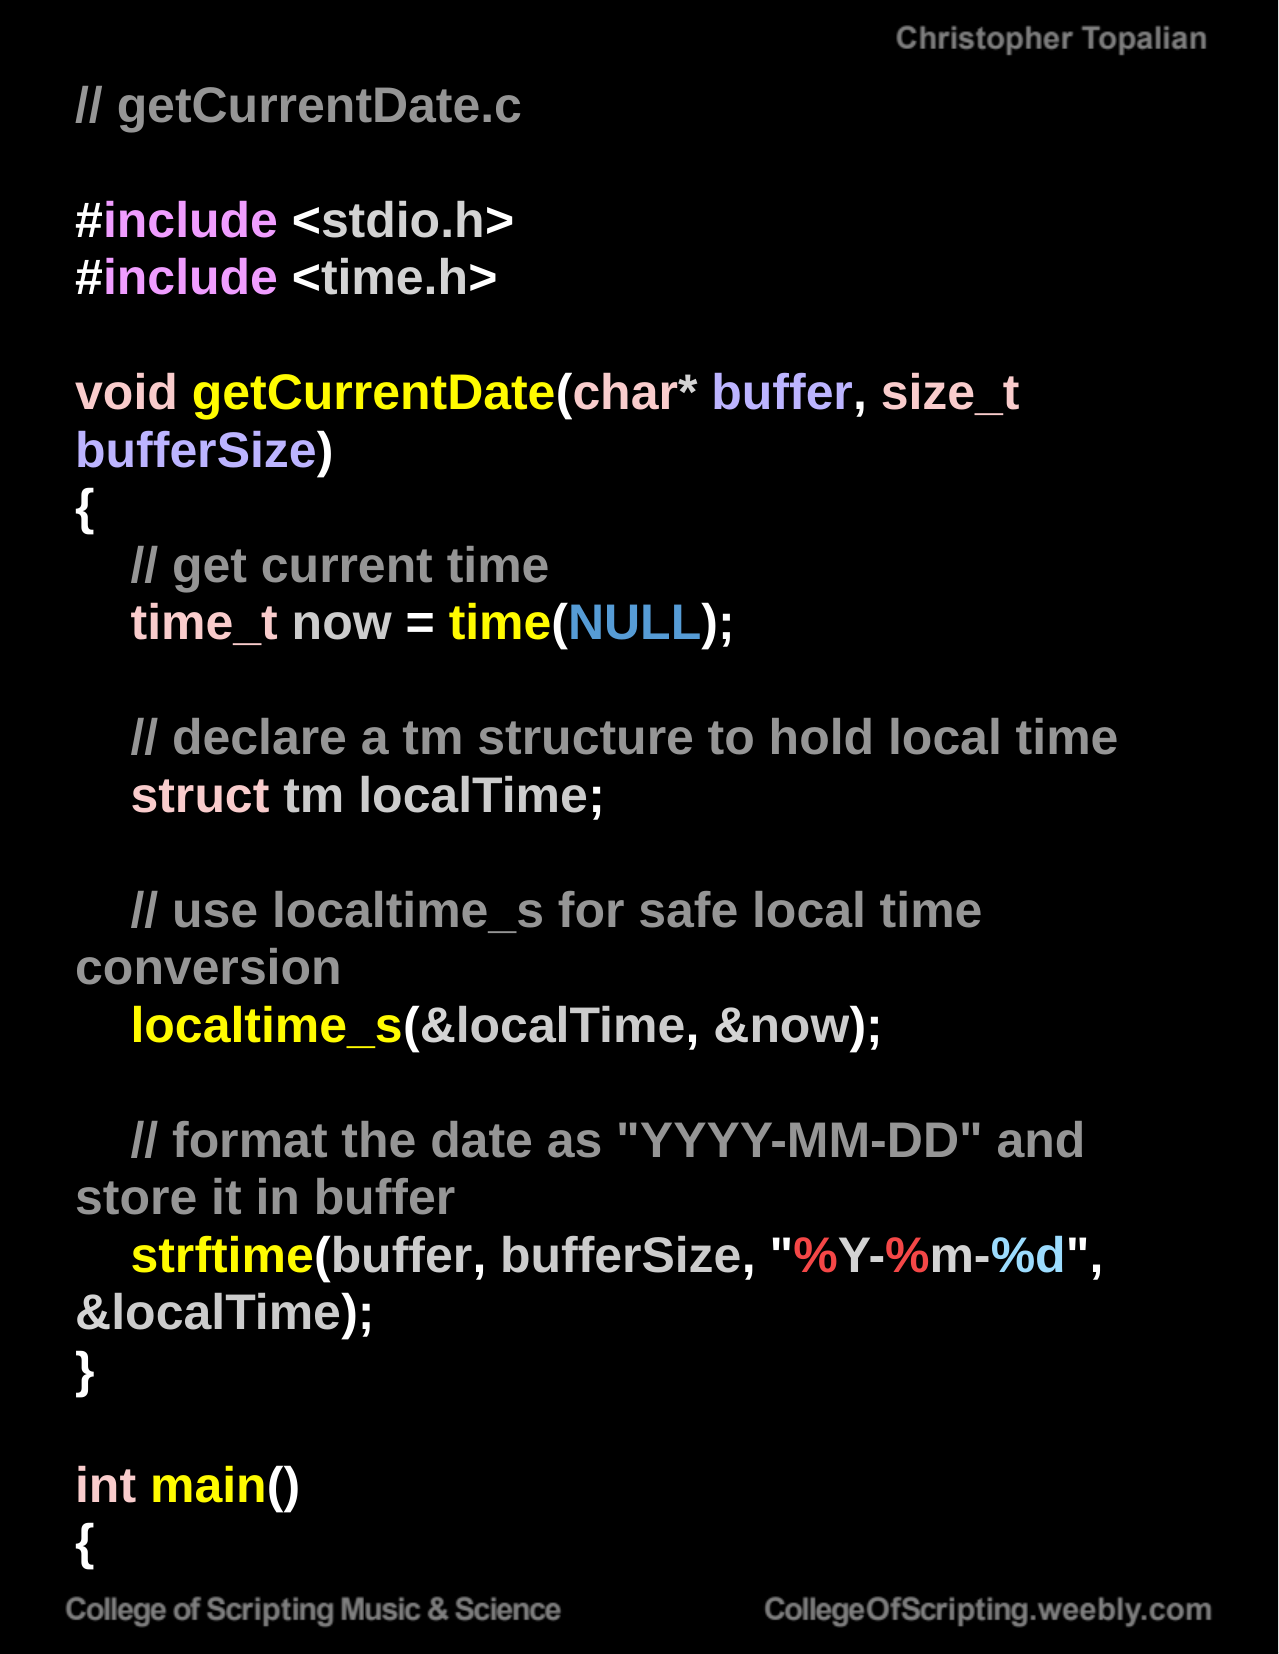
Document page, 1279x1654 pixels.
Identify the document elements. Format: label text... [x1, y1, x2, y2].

text // get current time [75, 535, 1203, 592]
text int main() [75, 1455, 1203, 1512]
text void getCurrentDate(char* buffer, size_t bufferSize) [75, 362, 1203, 477]
text // use localtime_s for safe local time conversion [75, 880, 1203, 995]
text time_t now = time(NULL); [75, 592, 1203, 650]
text { [75, 477, 1203, 535]
text #include <stdio.h> [75, 190, 1203, 247]
text strftime(buffer, bufferSize, "%Y-%m-%d", &localTime); [75, 1225, 1203, 1340]
subtitle // getCurrentDate.c [75, 75, 1203, 132]
text { [75, 1512, 1203, 1570]
text // format the date as "YYYY-MM-DD" and store it in buffer [75, 1110, 1203, 1225]
text #include <time.h> [75, 247, 1203, 305]
text localtime_s(&localTime, &now); [75, 995, 1203, 1052]
text // declare a tm structure to hold local time [75, 707, 1203, 765]
text struct tm localTime; [75, 765, 1203, 822]
text } [75, 1340, 1203, 1397]
